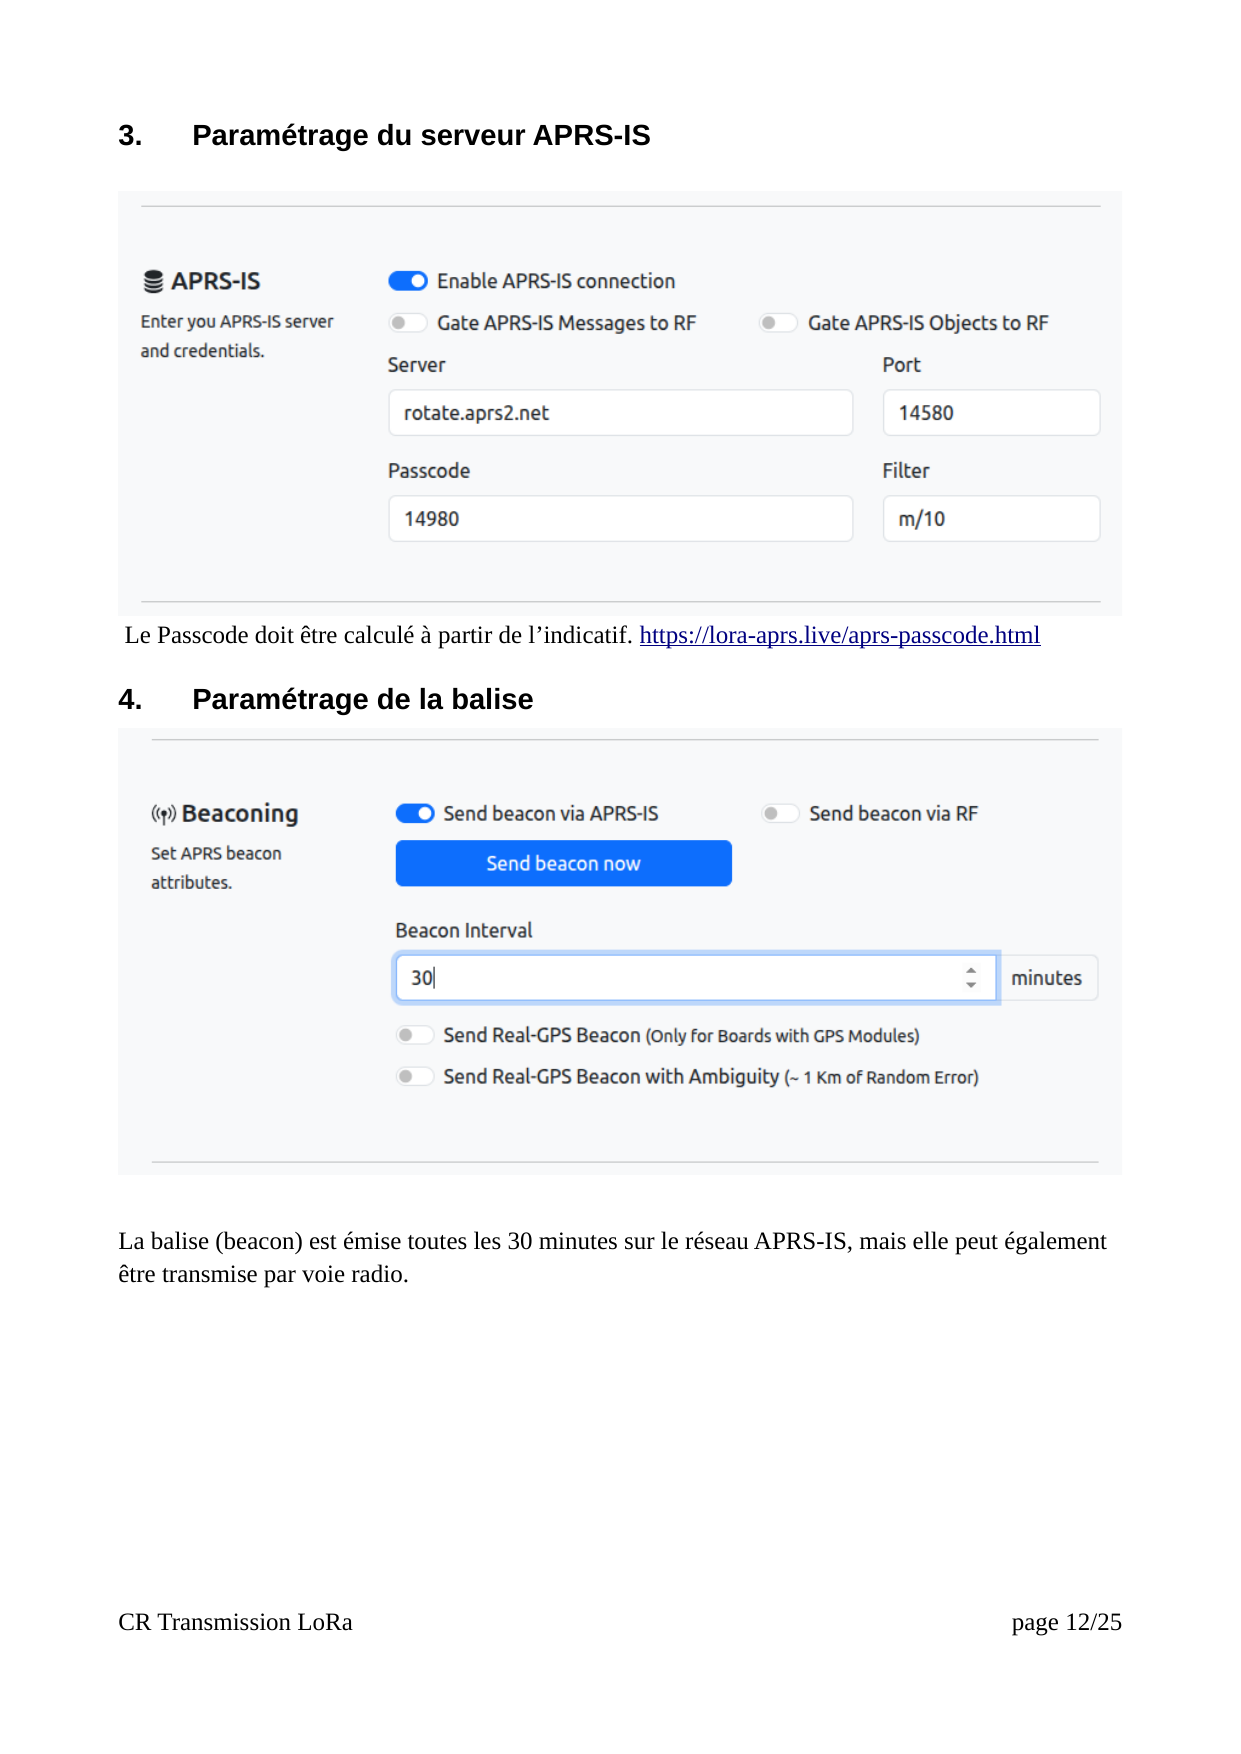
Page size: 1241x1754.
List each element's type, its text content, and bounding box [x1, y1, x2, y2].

subtitle Paramétrage de la balise [118, 682, 1122, 716]
picture [118, 728, 1123, 1175]
picture [118, 191, 1123, 616]
text [118, 164, 1122, 191]
text La balise (beacon) est émise toutes les 30 minutes sur le réseau APRS-IS, mais elle peut également être transmise par voie radio. [118, 1226, 1122, 1321]
subtitle Paramétrage du serveur APRS-IS [118, 118, 1122, 152]
text Le Passcode doit être calculé à partir de l’indicatif. https://lora-aprs.live/aprs-passcode.html [118, 616, 1122, 648]
